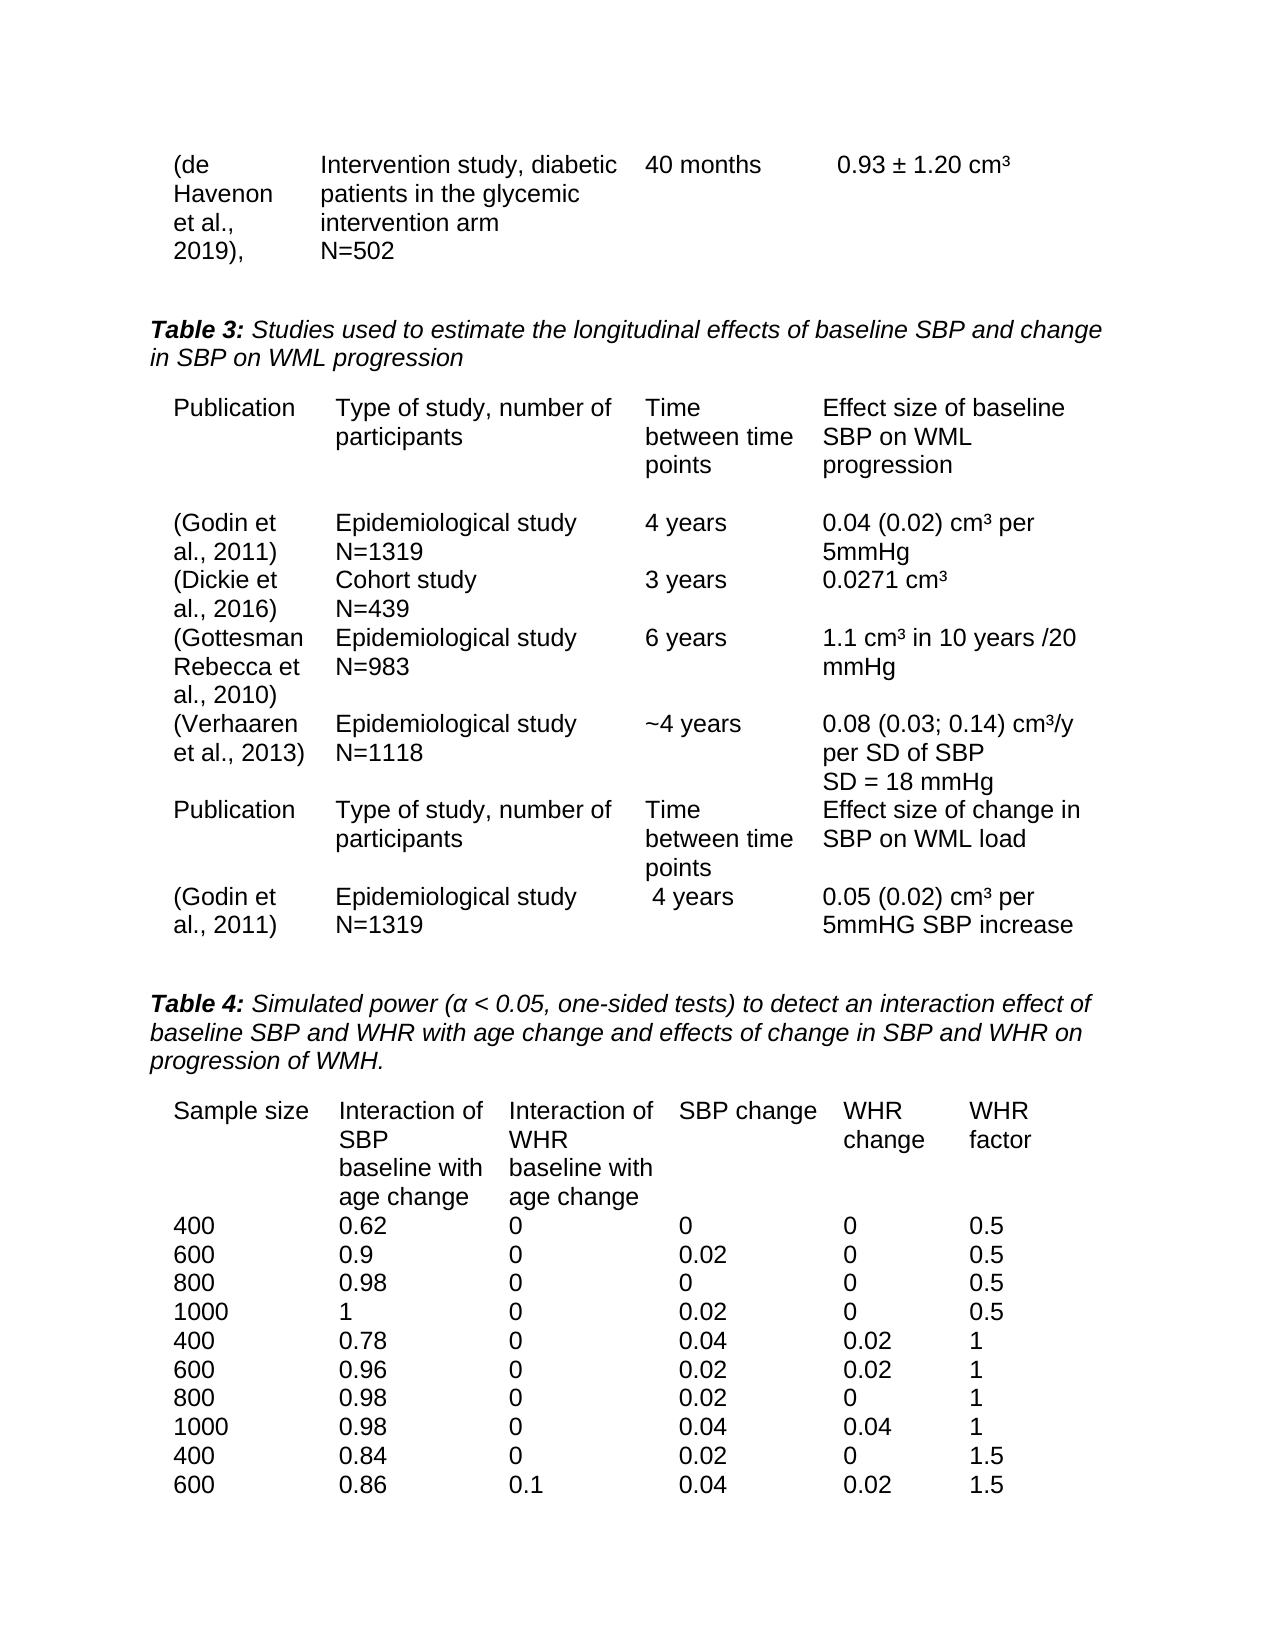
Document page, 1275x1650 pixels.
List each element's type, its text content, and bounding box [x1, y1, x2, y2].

table_header Publication [162, 393, 324, 508]
table_cell 0.02 [667, 1297, 832, 1326]
table_cell 0.08 (0.03; 0.14) cm³/y per SD of SBP SD = 18 mmHg [811, 709, 1121, 795]
table_cell 0 [498, 1441, 667, 1469]
table_cell 4 years [634, 882, 811, 939]
table_cell 0.98 [327, 1412, 497, 1441]
table_cell 0 [667, 1211, 832, 1239]
table_cell 0.0271 cm³ [811, 565, 1121, 623]
table_cell 6 years [634, 623, 811, 709]
table_cell 1 [327, 1297, 497, 1326]
table_cell Epidemiological study N=1319 [324, 882, 634, 939]
table_cell Epidemiological study N=983 [324, 623, 634, 709]
table_cell 0.5 [958, 1297, 1084, 1326]
table_cell Effect size of change in SBP on WML load [811, 795, 1121, 882]
table_cell 1000 [162, 1297, 327, 1326]
table_cell 1 [958, 1383, 1084, 1412]
table_header Interaction of WHR baseline with age change [498, 1096, 667, 1211]
table_cell 1.1 cm³ in 10 years /20 mmHg [811, 623, 1121, 709]
table_cell (de Havenon et al., 2019), [162, 150, 309, 265]
table_cell 0.05 (0.02) cm³ per 5mmHG SBP increase [811, 882, 1121, 939]
table_cell 0.04 [667, 1326, 832, 1354]
table_cell 0.98 [327, 1383, 497, 1412]
table_cell (Verhaaren et al., 2013) [162, 709, 324, 795]
table_cell 400 [162, 1326, 327, 1354]
table_cell 600 [162, 1470, 327, 1498]
table_cell 40 months [634, 150, 826, 265]
table_header WHR change [832, 1096, 958, 1211]
table_cell 0.62 [327, 1211, 497, 1239]
table_cell 0 [498, 1297, 667, 1326]
table_cell Intervention study, diabetic patients in the glycemic intervention arm N=502 [309, 150, 634, 265]
table_cell 4 years [634, 508, 811, 565]
table_cell 0.02 [667, 1441, 832, 1469]
table_cell 0.86 [327, 1470, 497, 1498]
table_cell 0.02 [667, 1355, 832, 1383]
table_cell 600 [162, 1240, 327, 1268]
table_cell 0 [832, 1240, 958, 1268]
table_header SBP change [667, 1096, 832, 1211]
table_cell 0.9 [327, 1240, 497, 1268]
table_cell 0.96 [327, 1355, 497, 1383]
table_cell 0.5 [958, 1211, 1084, 1239]
table_cell 0.84 [327, 1441, 497, 1469]
table_cell 1 [958, 1326, 1084, 1354]
text Table 3: Studies used to estimate the longitudinal effects of baseline SBP and change in SBP on WML progression [150, 314, 1125, 372]
table_cell 400 [162, 1211, 327, 1239]
table_cell 0 [498, 1268, 667, 1297]
table_cell 0.02 [832, 1326, 958, 1354]
table_cell 0.1 [498, 1470, 667, 1498]
table_cell 0.04 (0.02) cm³ per 5mmHg [811, 508, 1121, 565]
table_cell 0.04 [667, 1412, 832, 1441]
table_cell 0 [498, 1240, 667, 1268]
table_header Time between time points [634, 393, 811, 508]
table_cell 0 [832, 1383, 958, 1412]
table_cell 3 years [634, 565, 811, 623]
table_cell 800 [162, 1268, 327, 1297]
table_cell 1.5 [958, 1470, 1084, 1498]
table_cell 0 [832, 1268, 958, 1297]
table_cell 1.5 [958, 1441, 1084, 1469]
table_cell 0.04 [667, 1470, 832, 1498]
table_cell 0 [667, 1268, 832, 1297]
table_header Type of study, number of participants [324, 393, 634, 508]
table_cell 0.78 [327, 1326, 497, 1354]
table_cell 0 [498, 1211, 667, 1239]
table_cell 0.5 [958, 1268, 1084, 1297]
table_cell 0.93 ± 1.20 cm³ [826, 150, 1151, 265]
table_cell Epidemiological study N=1118 [324, 709, 634, 795]
table_header Sample size [162, 1096, 327, 1211]
table_cell 800 [162, 1383, 327, 1412]
table_cell 0 [832, 1297, 958, 1326]
text Table 4: Simulated power (α < 0.05, one-sided tests) to detect an interaction effect of baseline SBP and WHR with age change and effects of change in SBP and WHR on progression of WMH. [150, 989, 1125, 1075]
table_cell 0.98 [327, 1268, 497, 1297]
table_cell 0.04 [832, 1412, 958, 1441]
table_cell 1 [958, 1355, 1084, 1383]
table_cell 600 [162, 1355, 327, 1383]
table_cell 0 [498, 1355, 667, 1383]
table_cell Publication [162, 795, 324, 882]
table_cell Epidemiological study N=1319 [324, 508, 634, 565]
table_cell (Dickie et al., 2016) [162, 565, 324, 623]
table_cell (Godin et al., 2011) [162, 508, 324, 565]
table_cell ~4 years [634, 709, 811, 795]
table_header Effect size of baseline SBP on WML progression [811, 393, 1121, 508]
table_cell Time between time points [634, 795, 811, 882]
table_cell 400 [162, 1441, 327, 1469]
table_cell 0 [498, 1412, 667, 1441]
table_header WHR factor [958, 1096, 1084, 1211]
table_cell Type of study, number of participants [324, 795, 634, 882]
table_cell 1 [958, 1412, 1084, 1441]
table_cell (Godin et al., 2011) [162, 882, 324, 939]
table_cell 0 [832, 1441, 958, 1469]
table_cell (Gottesman Rebecca et al., 2010) [162, 623, 324, 709]
table_cell 0.02 [667, 1240, 832, 1268]
table_cell 0.02 [832, 1470, 958, 1498]
table_cell 0.02 [832, 1355, 958, 1383]
table_cell 0 [498, 1383, 667, 1412]
table_cell 1000 [162, 1412, 327, 1441]
table_header Interaction of SBP baseline with age change [327, 1096, 497, 1211]
table_cell 0 [498, 1326, 667, 1354]
table_cell 0.5 [958, 1240, 1084, 1268]
table_cell Cohort study N=439 [324, 565, 634, 623]
table_cell 0.02 [667, 1383, 832, 1412]
table_cell 0 [832, 1211, 958, 1239]
